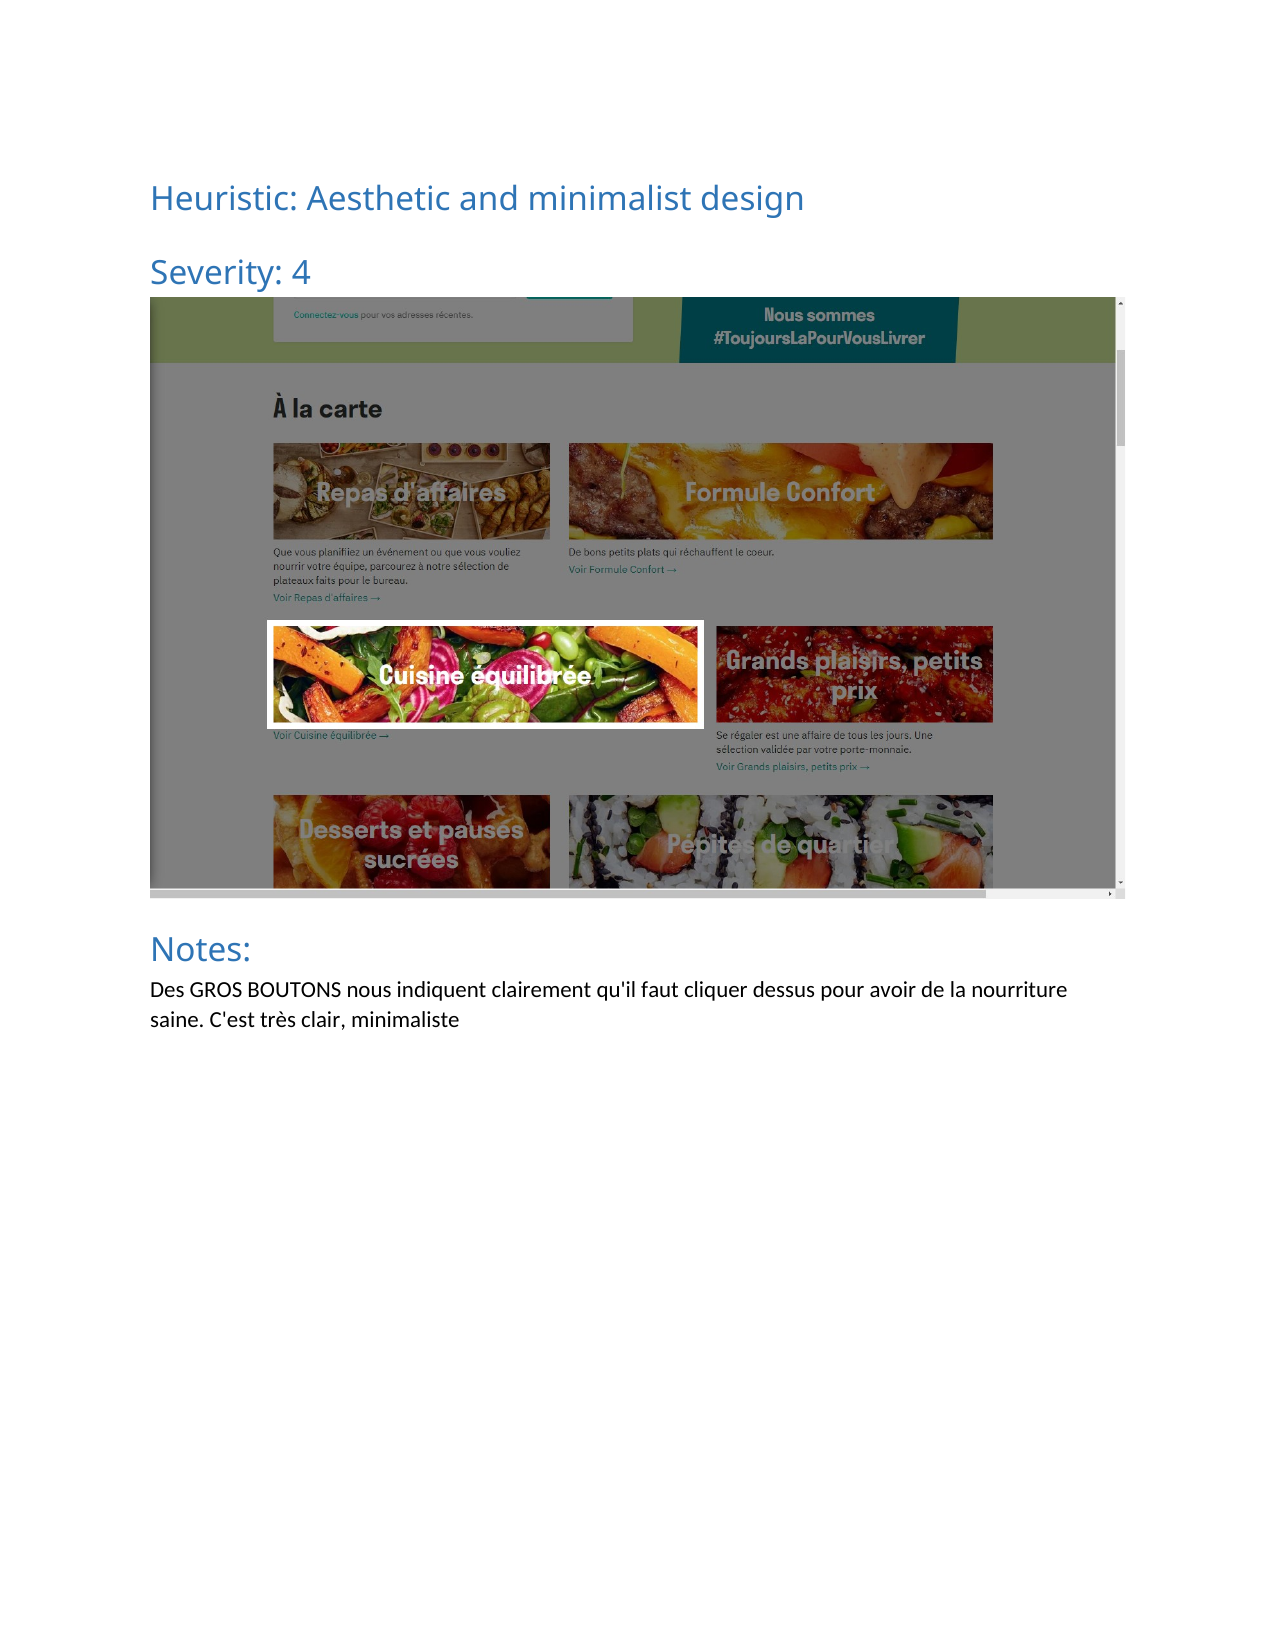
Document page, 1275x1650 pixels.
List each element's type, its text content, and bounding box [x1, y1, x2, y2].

text Des GROS BOUTONS nous indiquent clairement qu'il faut cliquer dessus pour avoir de la nourriture saine. C'est très clair, minimaliste [150, 975, 1125, 1033]
subtitle Severity: 4 [150, 249, 1125, 294]
picture [150, 297, 1125, 899]
subtitle Notes: [150, 926, 1125, 971]
subtitle Heuristic: Aesthetic and minimalist design [150, 175, 1125, 220]
